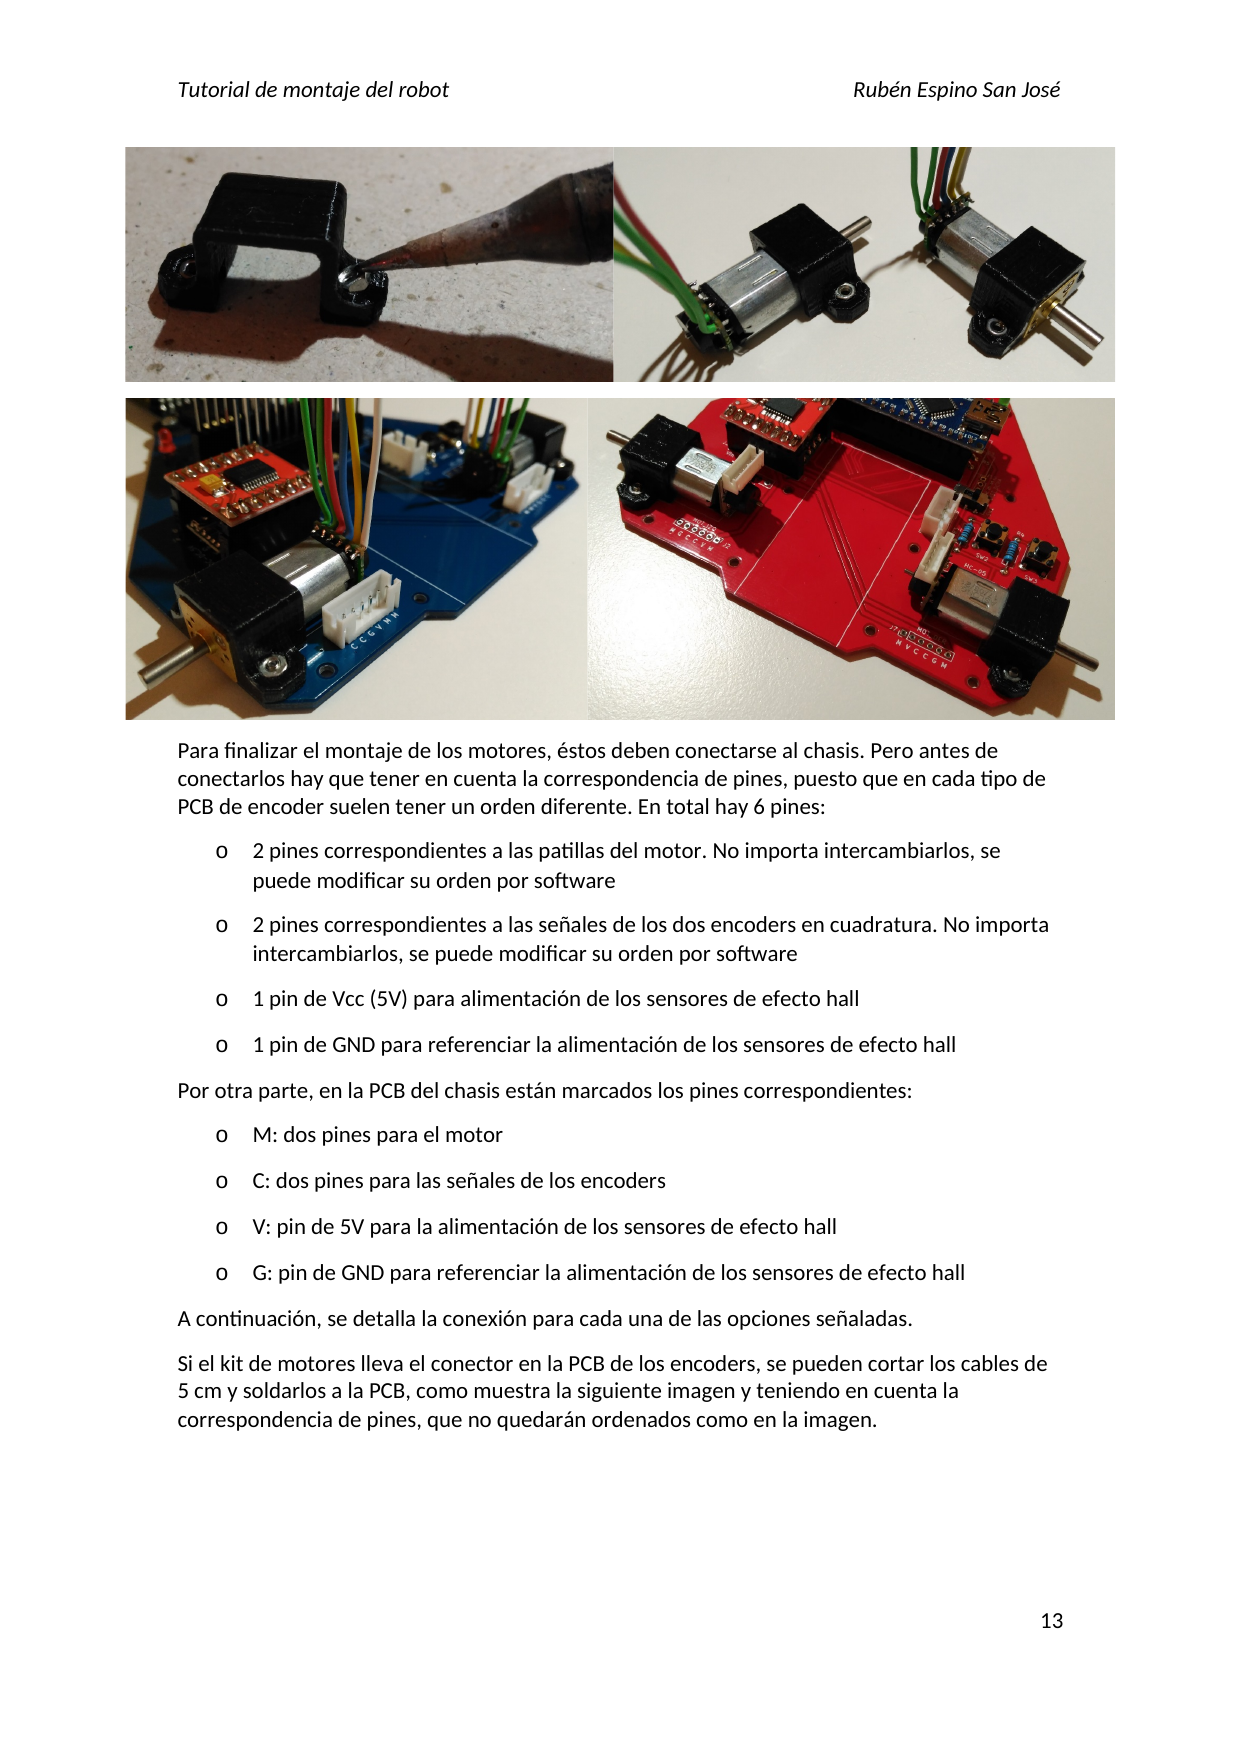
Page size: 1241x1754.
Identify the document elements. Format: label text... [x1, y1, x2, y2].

text Por otra parte, en la PCB del chasis están marcados los pines correspondientes: [177, 1076, 1063, 1104]
list 1 pin de Vcc (5V) para alimentación de los sensores de efecto hall [215, 984, 1063, 1013]
list C: dos pines para las señales de los encoders [215, 1166, 1063, 1196]
text Si el kit de motores lleva el conector en la PCB de los encoders, se pueden cortar los cables de 5 cm y soldarlos a la PCB, como muestra la siguiente imagen y teniendo en cuenta la correspondencia de pines, que no quedarán ordenados como en la imagen. [177, 1349, 1063, 1433]
list 1 pin de GND para referenciar la alimentación de los sensores de efecto hall [215, 1030, 1063, 1059]
text Para finalizar el montaje de los motores, éstos deben conectarse al chasis. Pero antes de conectarlos hay que tener en cuenta la correspondencia de pines, puesto que en cada tipo de PCB de encoder suelen tener un orden diferente. En total hay 6 pines: [177, 736, 1063, 820]
list 2 pines correspondientes a las patillas del motor. No importa intercambiarlos, se puede modificar su orden por software [215, 837, 1063, 894]
text A continuación, se detalla la conexión para cada una de las opciones señaladas. [177, 1304, 1063, 1332]
list G: pin de GND para referenciar la alimentación de los sensores de efecto hall [215, 1258, 1063, 1287]
list 2 pines correspondientes a las señales de los dos encoders en cuadratura. No importa intercambiarlos, se puede modificar su orden por software [215, 910, 1063, 968]
list M: dos pines para el motor [215, 1121, 1063, 1150]
list V: pin de 5V para la alimentación de los sensores de efecto hall [215, 1212, 1063, 1241]
